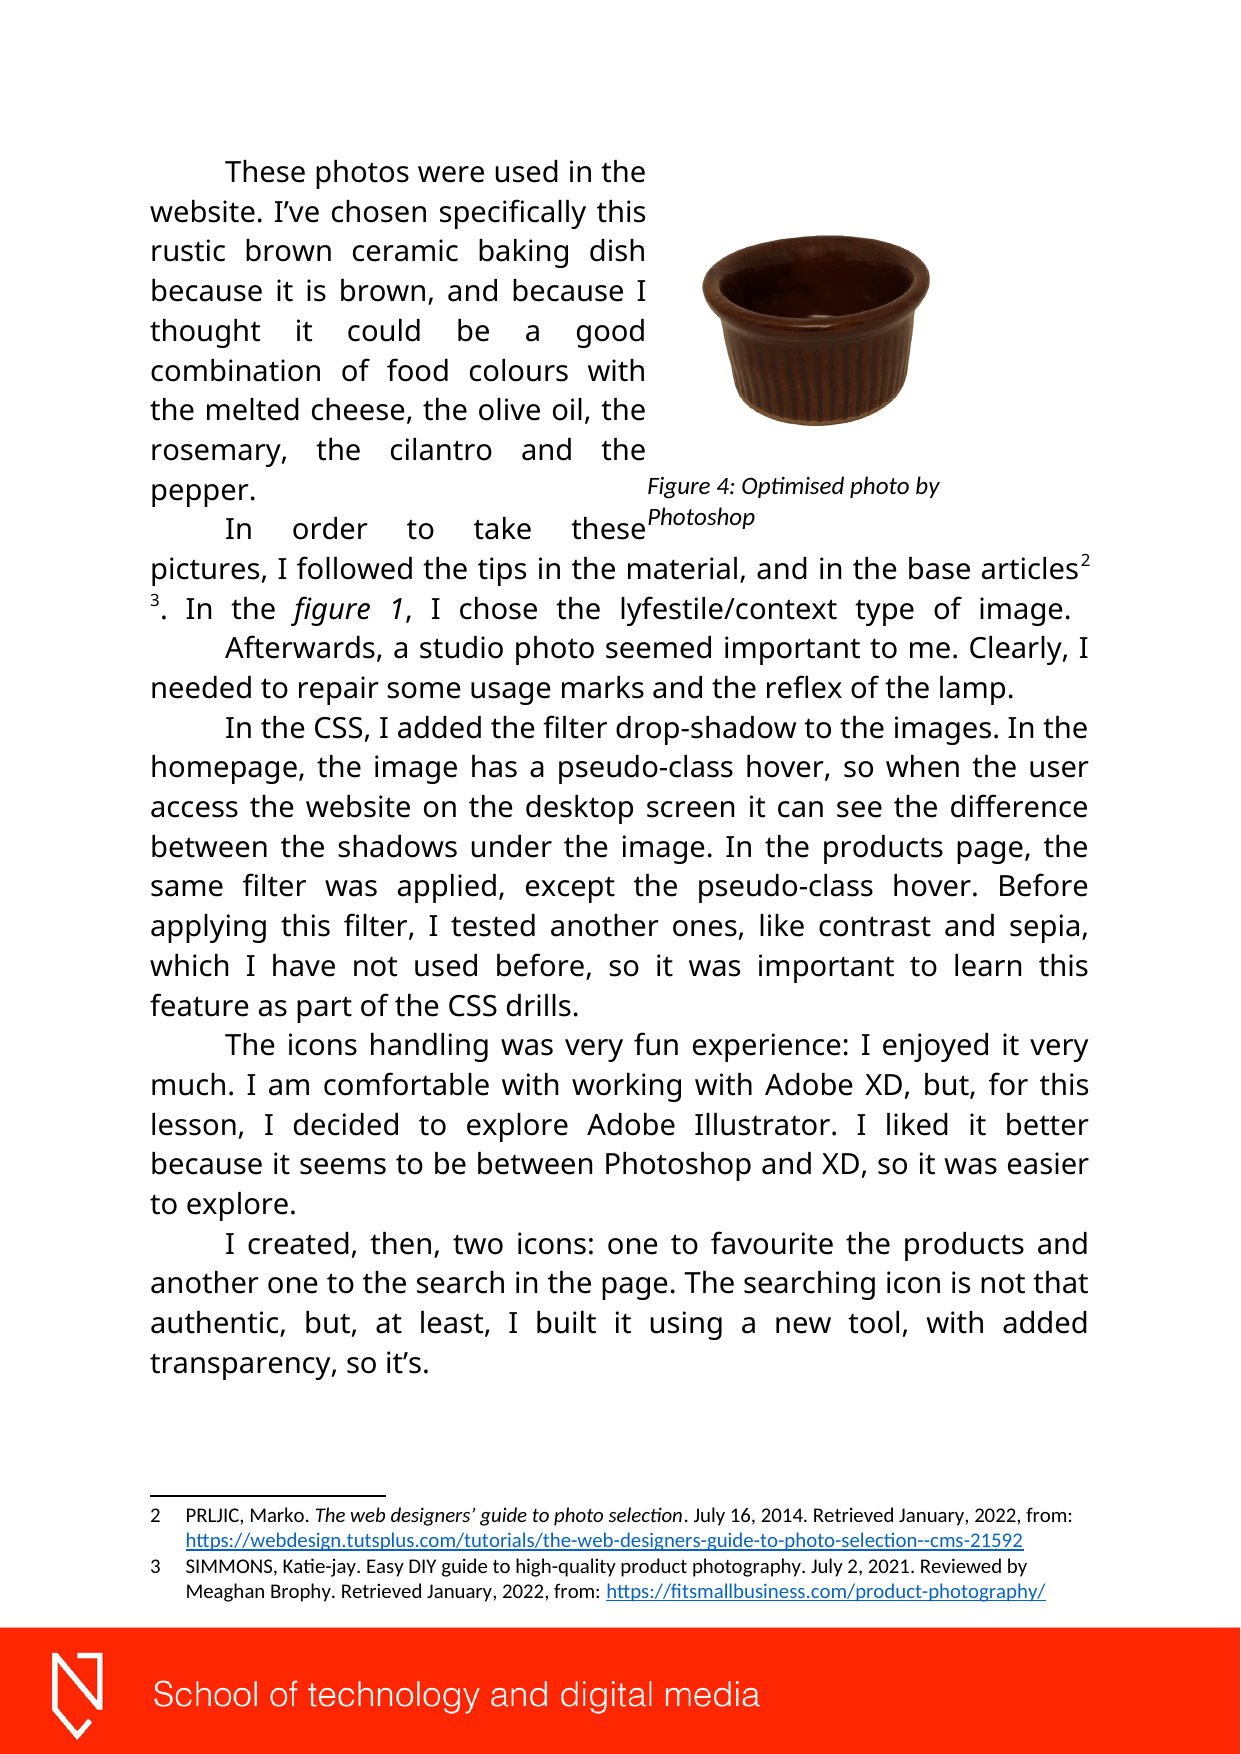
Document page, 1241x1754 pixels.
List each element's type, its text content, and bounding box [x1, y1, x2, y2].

text I created, then, two icons: one to favourite the products and another one to the search in the page. The searching icon is not that authentic, but, at least, I built it using a new tool, with added transparency, so it’s. [150, 1223, 1090, 1382]
text In order to take these pictures, I followed the tips in the material, and in the base articles . In the figure 1, I chose the lyfestile/context type of image. Afterwards, a studio photo seemed important to me. Clearly, I needed to repair some usage marks and the reflex of the lamp. [150, 508, 1090, 707]
text SIMMONS, Katie-jay. Easy DIY guide to high-quality product photography. July 2, 2021. Reviewed by Meaghan Brophy. Retrieved January, 2022, from: https://fitsmallbusiness.com/product-photography/ [150, 1553, 1090, 1604]
text The icons handling was very fun experience: I enjoyed it very much. I am comfortable with working with Adobe XD, but, for this lesson, I decided to explore Adobe Illustrator. I liked it better because it seems to be between Photoshop and XD, so it was easier to explore. [150, 1024, 1090, 1223]
picture [0, 1618, 1241, 1754]
text Figure 4: Optimised photo by Photoshop [647, 458, 999, 531]
text PRLJIC, Marko. The web designers’ guide to photo selection. July 16, 2014. Retrieved January, 2022, from: https://webdesign.tutsplus.com/tutorials/the-web-designers-guide-to-photo-selection--cms-21592 [150, 1502, 1090, 1553]
picture [647, 193, 999, 458]
text These photos were used in the website. I’ve chosen specifically this rustic brown ceramic baking dish because it is brown, and because I thought it could be a good combination of food colours with the melted cheese, the olive oil, the rosemary, the cilantro and the pepper. [150, 151, 1090, 508]
text In the CSS, I added the filter drop-shadow to the images. In the homepage, the image has a pseudo-class hover, so when the user access the website on the desktop screen it can see the difference between the shadows under the image. In the products page, the same filter was applied, except the pseudo-class hover. Before applying this filter, I tested another ones, like contrast and sepia, which I have not used before, so it was important to learn this feature as part of the CSS drills. [150, 707, 1090, 1024]
